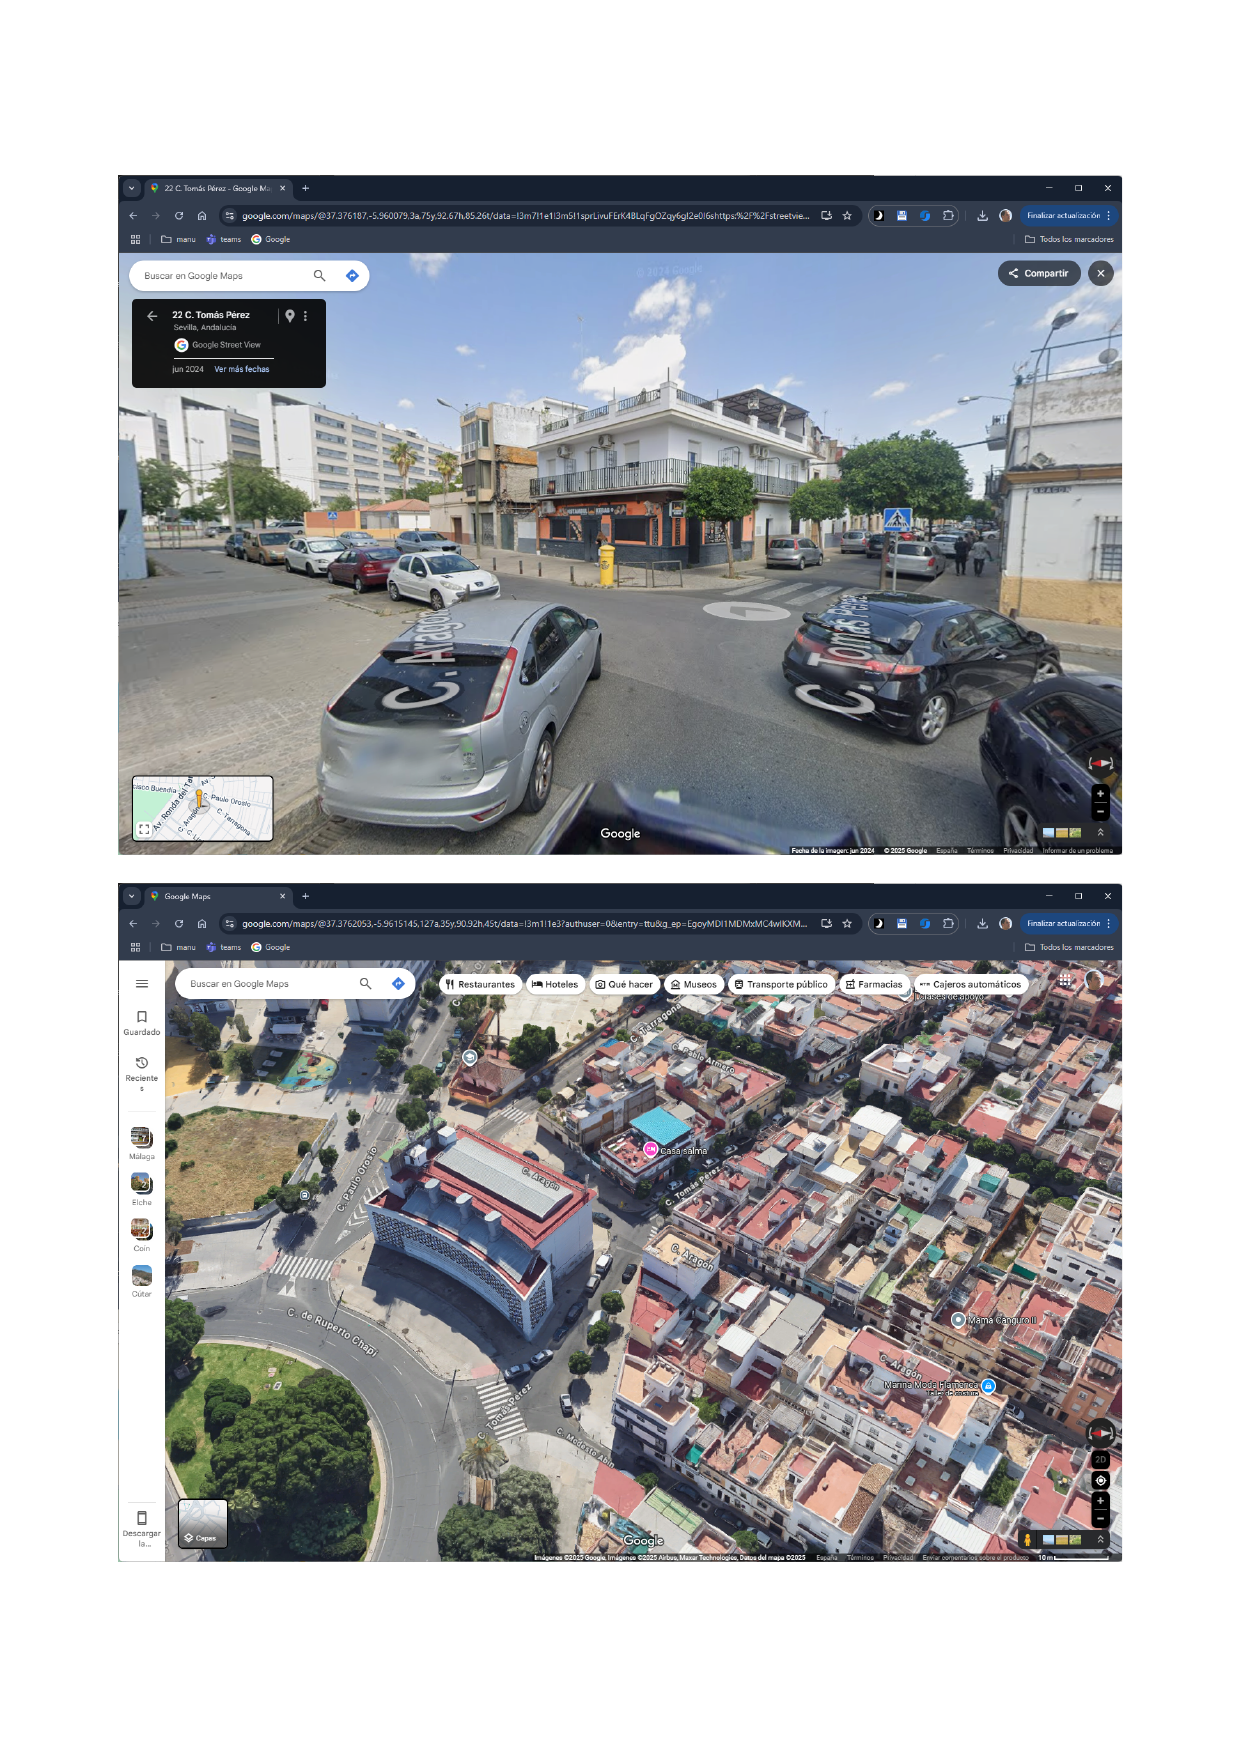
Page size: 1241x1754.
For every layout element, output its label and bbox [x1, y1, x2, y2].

picture [118, 175, 1123, 855]
picture [118, 883, 1123, 1562]
